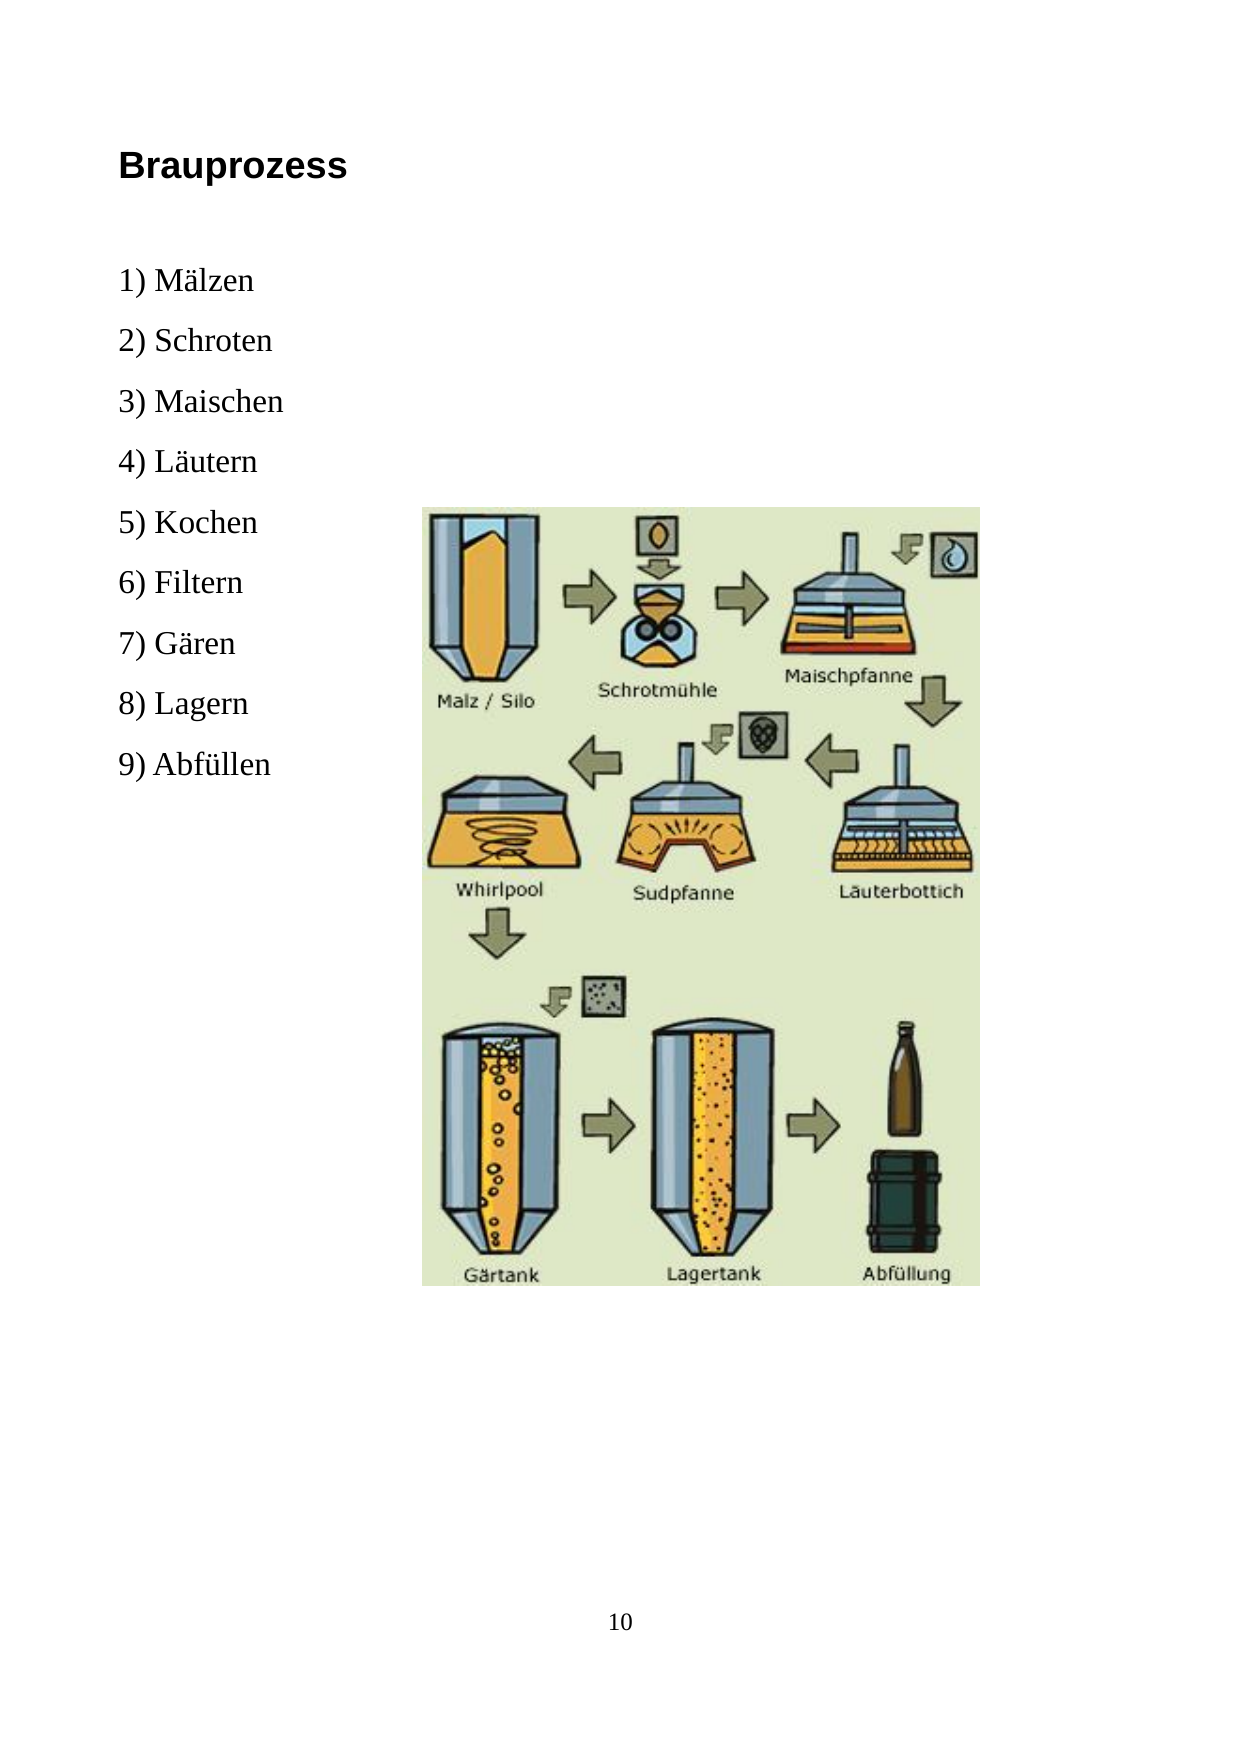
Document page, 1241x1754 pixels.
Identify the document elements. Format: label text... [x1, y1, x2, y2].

text 6) Filtern [118, 562, 422, 601]
text [980, 683, 1122, 722]
text 1) Mälzen [118, 260, 1122, 298]
text 3) Maischen [118, 381, 1122, 419]
text 8) Lagern [118, 683, 422, 722]
text [980, 562, 1122, 601]
picture [422, 507, 980, 1286]
text 7) Gären [118, 623, 422, 661]
subtitle Brauprozess [118, 143, 1122, 187]
text [980, 744, 1122, 782]
text 5) Kochen [118, 502, 1122, 540]
text 9) Abfüllen [118, 744, 422, 782]
text 2) Schroten [118, 320, 1122, 359]
text [980, 623, 1122, 661]
text 4) Läutern [118, 441, 1122, 480]
